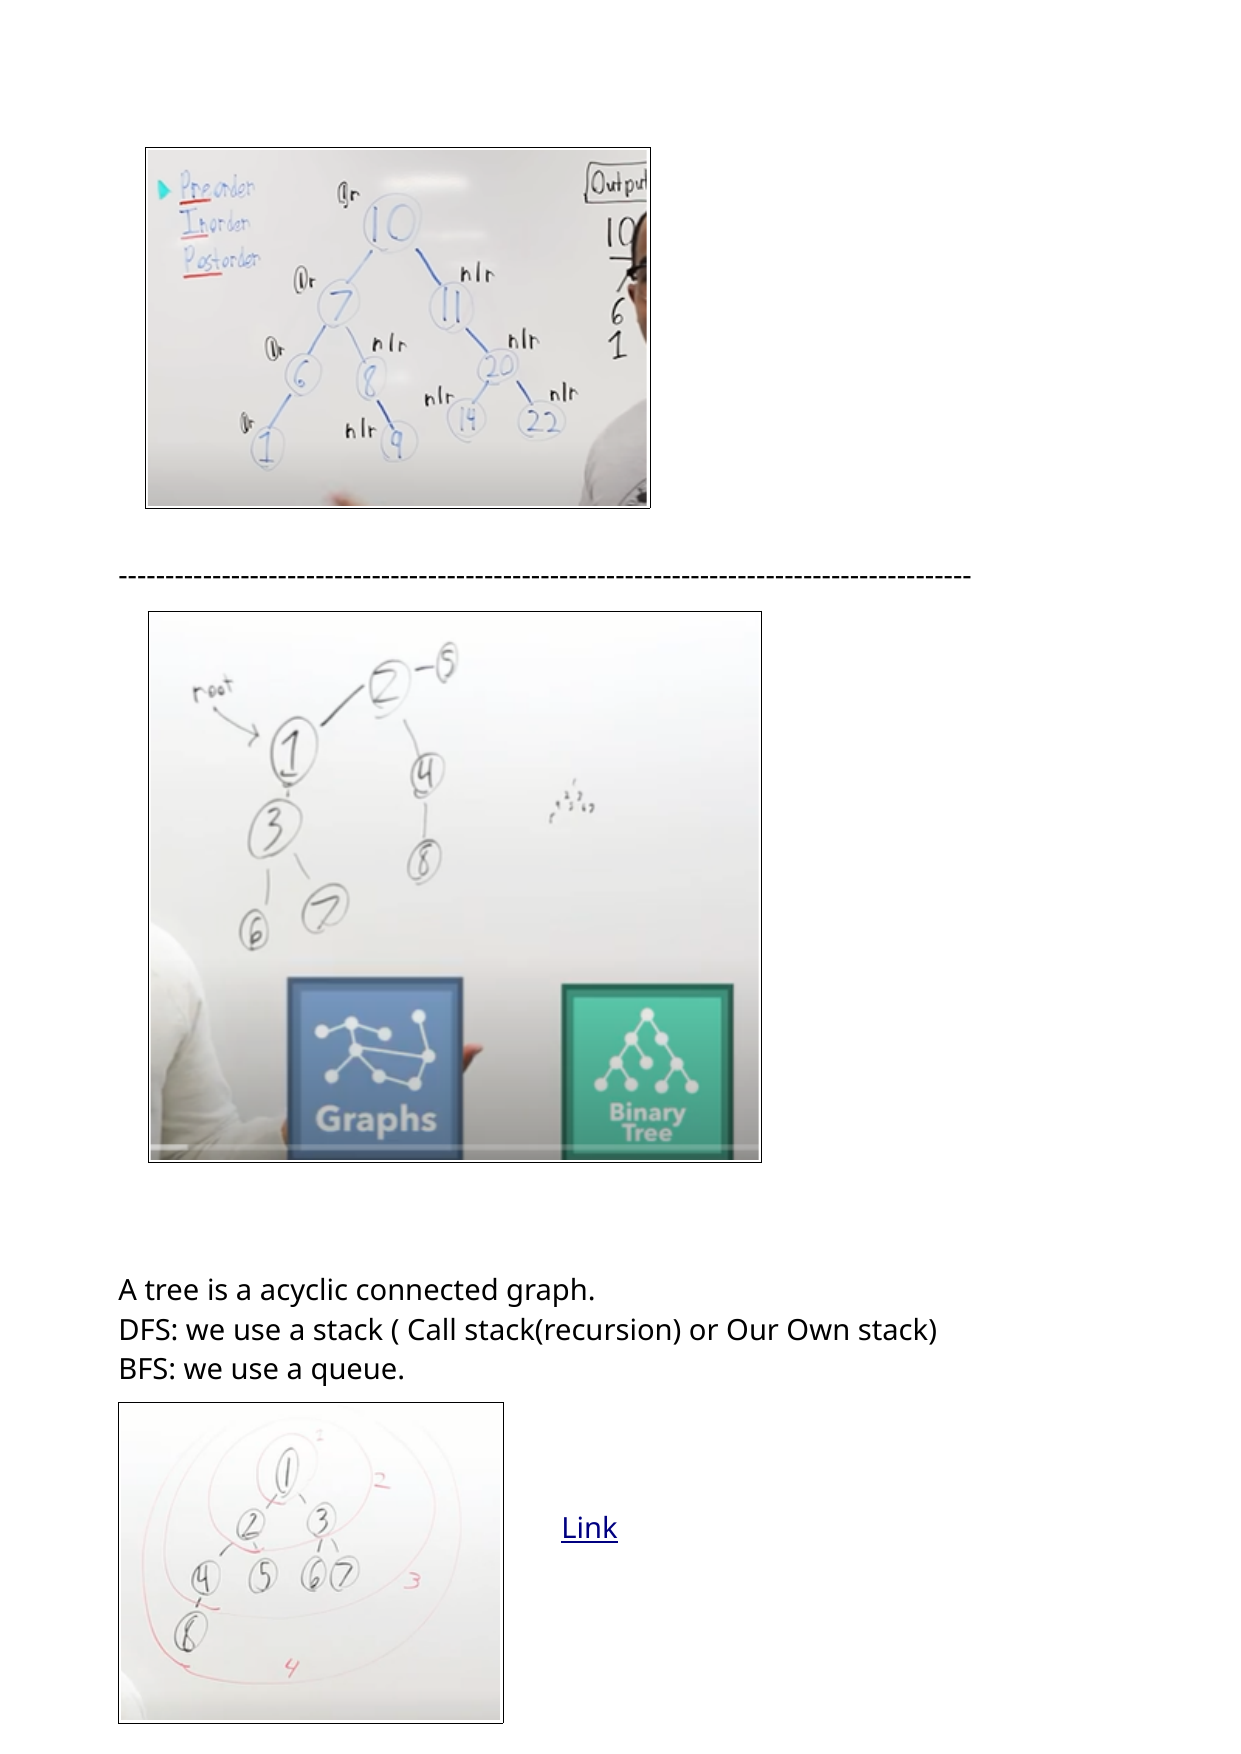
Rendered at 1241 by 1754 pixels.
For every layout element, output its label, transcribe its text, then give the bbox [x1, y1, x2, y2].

text BFS: we use a queue. [118, 1348, 1122, 1388]
text DFS: we use a stack ( Call stack(recursion) or Our Own stack) [118, 1309, 1122, 1348]
picture [150, 613, 759, 1160]
picture [147, 150, 647, 506]
text Link [504, 1507, 1122, 1547]
text A tree is a acyclic connected graph. [118, 1269, 1122, 1309]
text ------------------------------------------------------------------------------------------- [118, 555, 1122, 594]
picture [121, 1405, 500, 1720]
